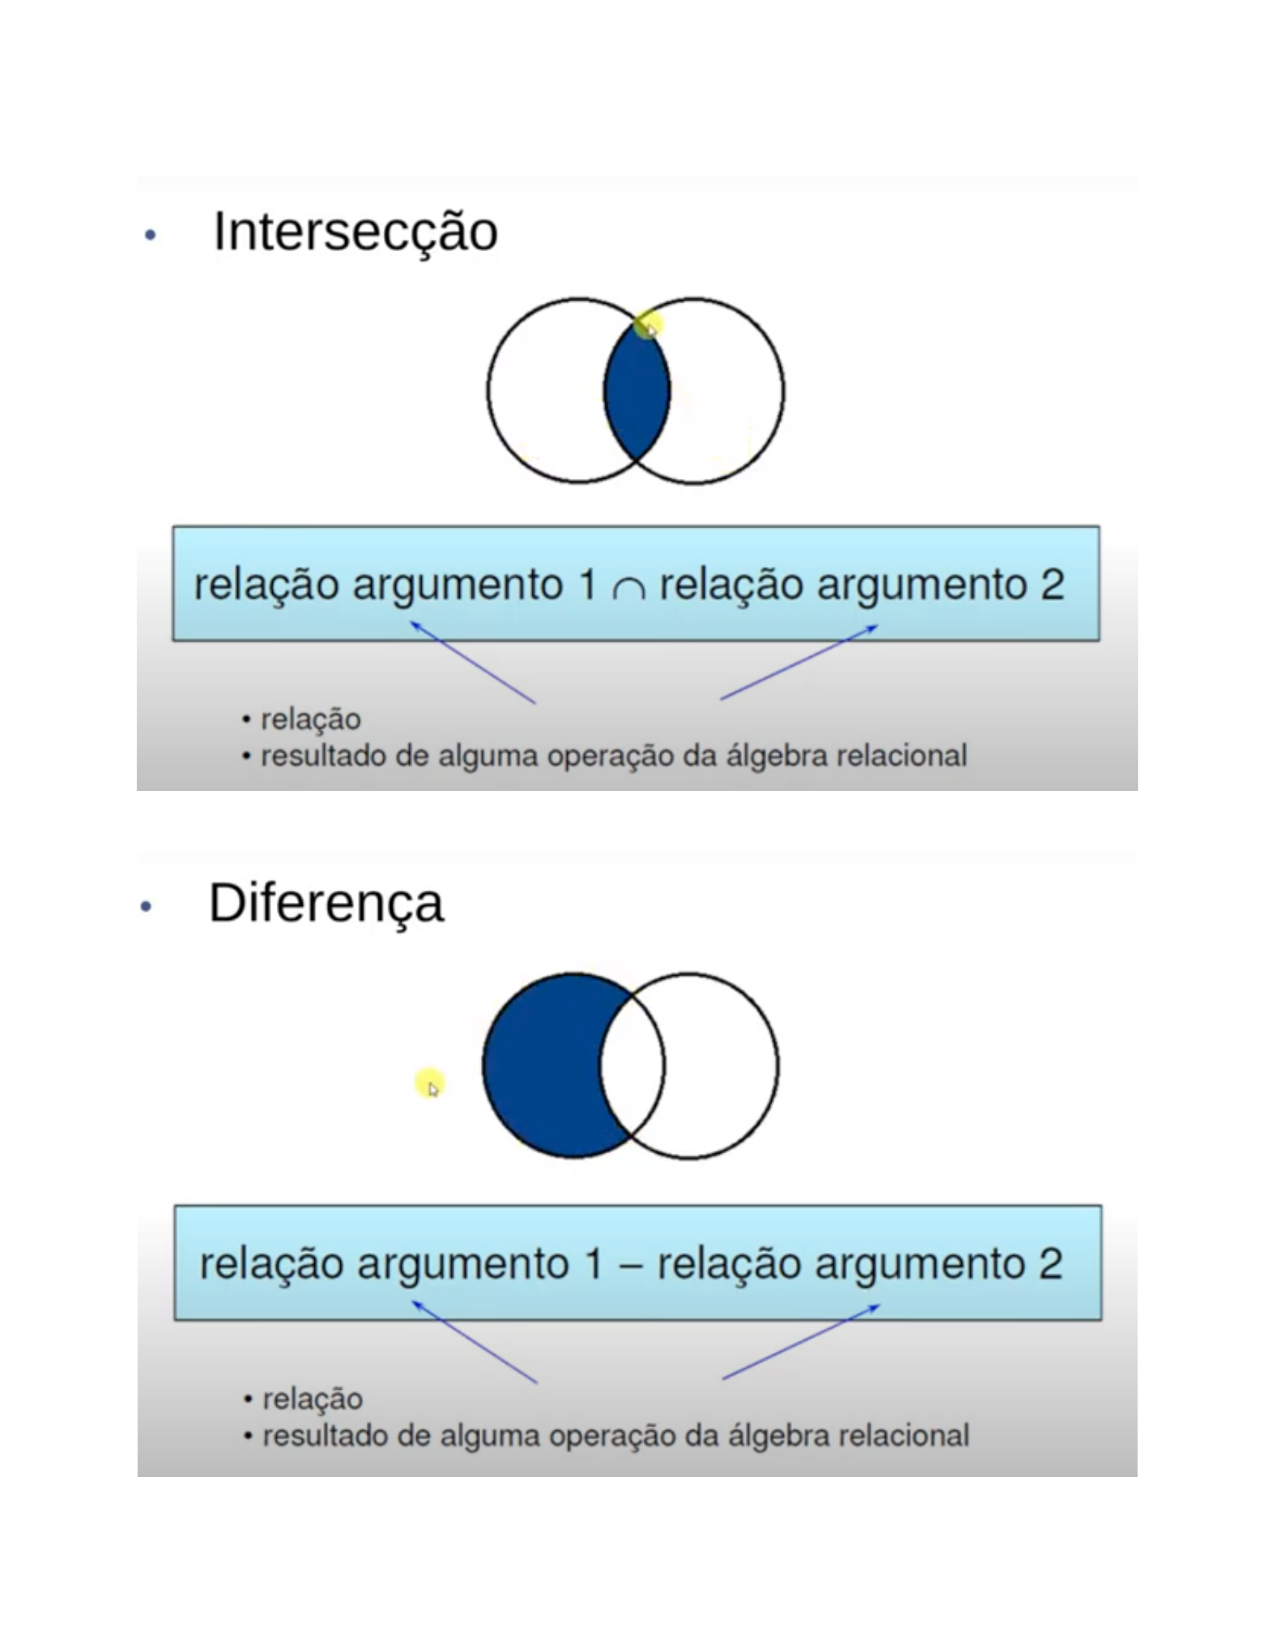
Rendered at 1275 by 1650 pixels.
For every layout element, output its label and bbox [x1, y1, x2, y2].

picture [137, 853, 1138, 1477]
picture [136, 176, 1139, 791]
